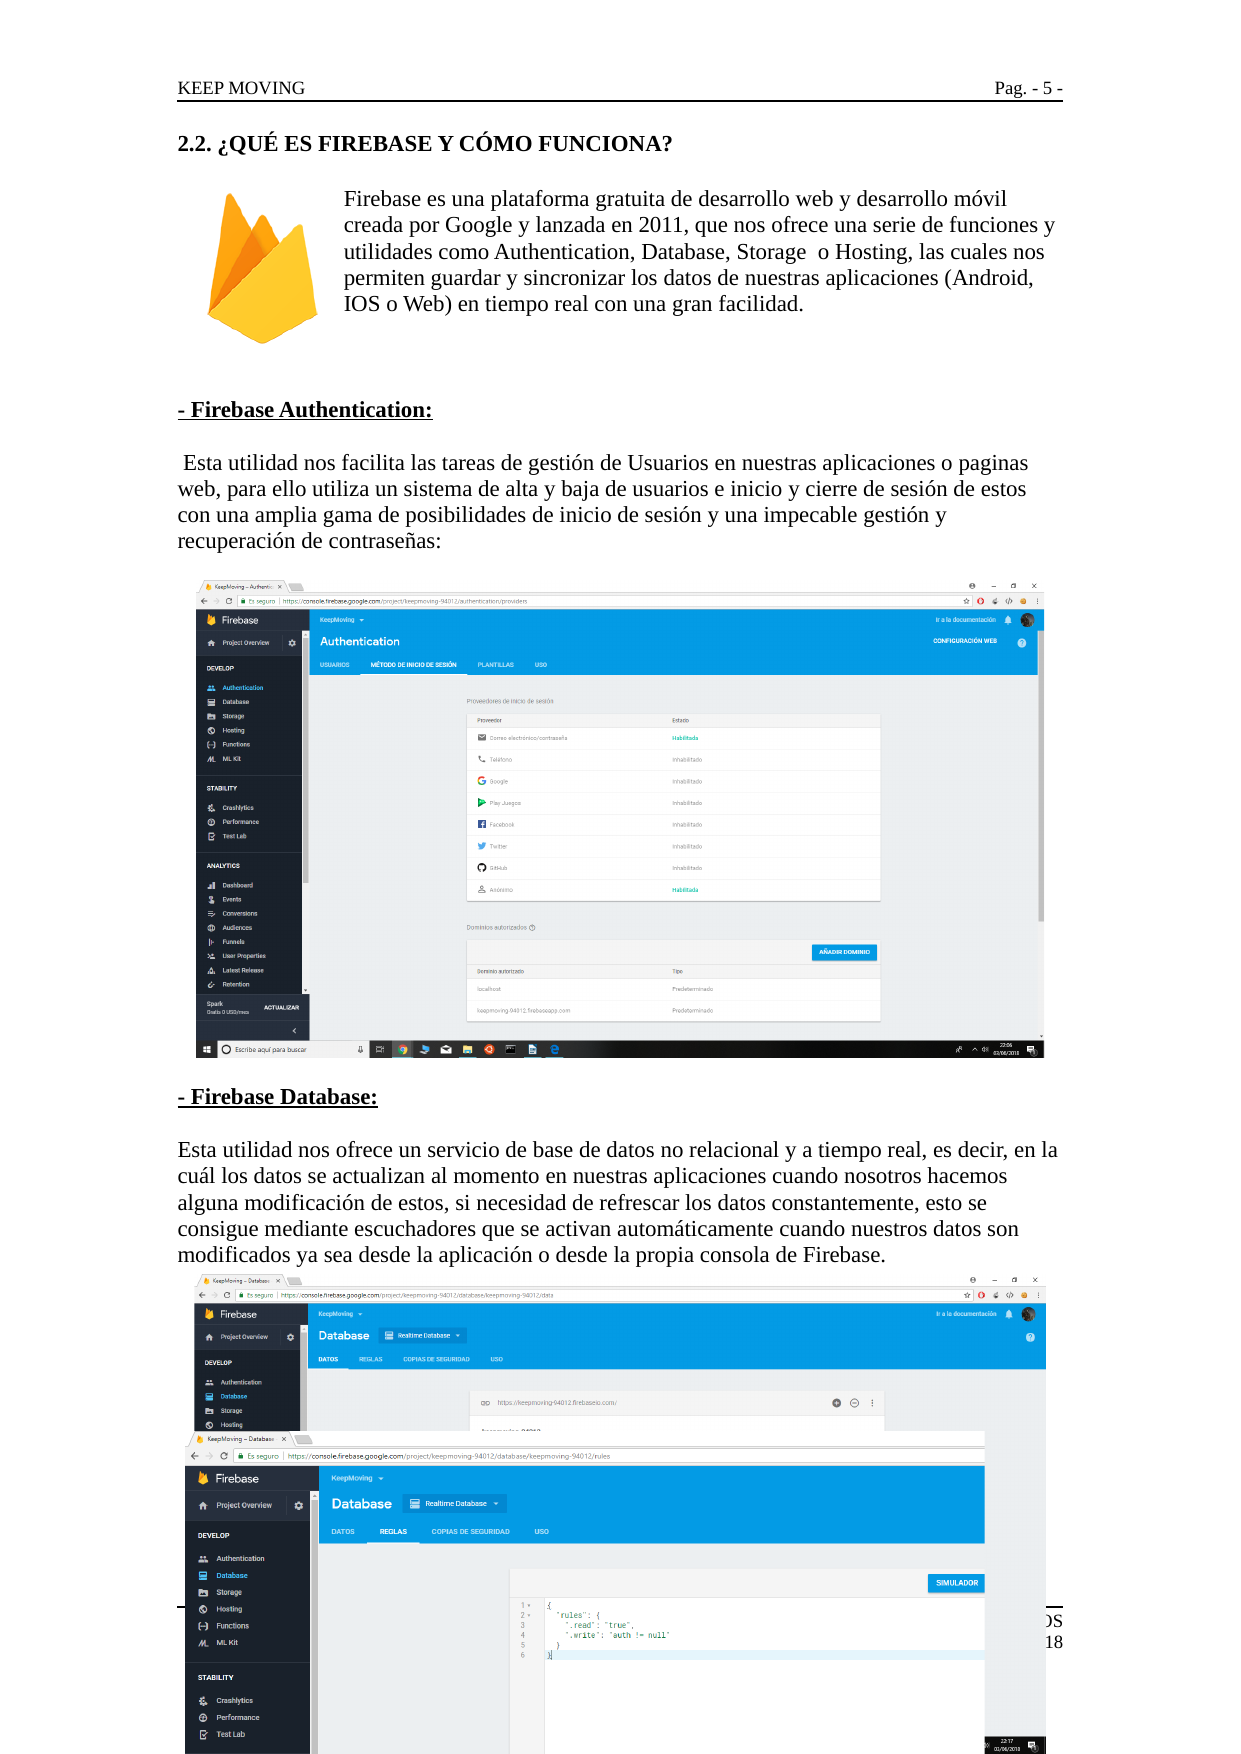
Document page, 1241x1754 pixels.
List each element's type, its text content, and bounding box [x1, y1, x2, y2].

text 2.2. ¿QUÉ ES FIREBASE Y CÓMO FUNCIONA? [177, 130, 1063, 156]
text Esta utilidad nos ofrece un servicio de base de datos no relacional y a tiempo real, es decir, en la cuál los datos se actualizan al momento en nuestras aplicaciones cuando nosotros hacemos alguna modificación de estos, si necesidad de refrescar los datos constantemente, esto se consigue mediante escuchadores que se activan automáticamente cuando nuestros datos son modificados ya sea desde la aplicación o desde la propia consola de Firebase. [177, 1136, 1063, 1268]
text Esta utilidad nos facilita las tareas de gestión de Usuarios en nuestras aplicaciones o paginas web, para ello utiliza un sistema de alta y baja de usuarios e inicio y cierre de sesión de estos con una amplia gama de posibilidades de inicio de sesión y una impecable gestión y recuperación de contraseñas: [177, 448, 1063, 554]
text - Firebase Database: [177, 1083, 1063, 1110]
text Firebase es una plataforma gratuita de desarrollo web y desarrollo móvil creada por Google y lanzada en 2011, que nos ofrece una serie de funciones y utilidades como Authentication, Database, Storage o Hosting, las cuales nos permiten guardar y sincronizar los datos de nuestras aplicaciones (Android, IOS o Web) en tiempo real con una gran facilidad. [177, 185, 1063, 317]
text - Firebase Authentication: [177, 396, 1063, 422]
